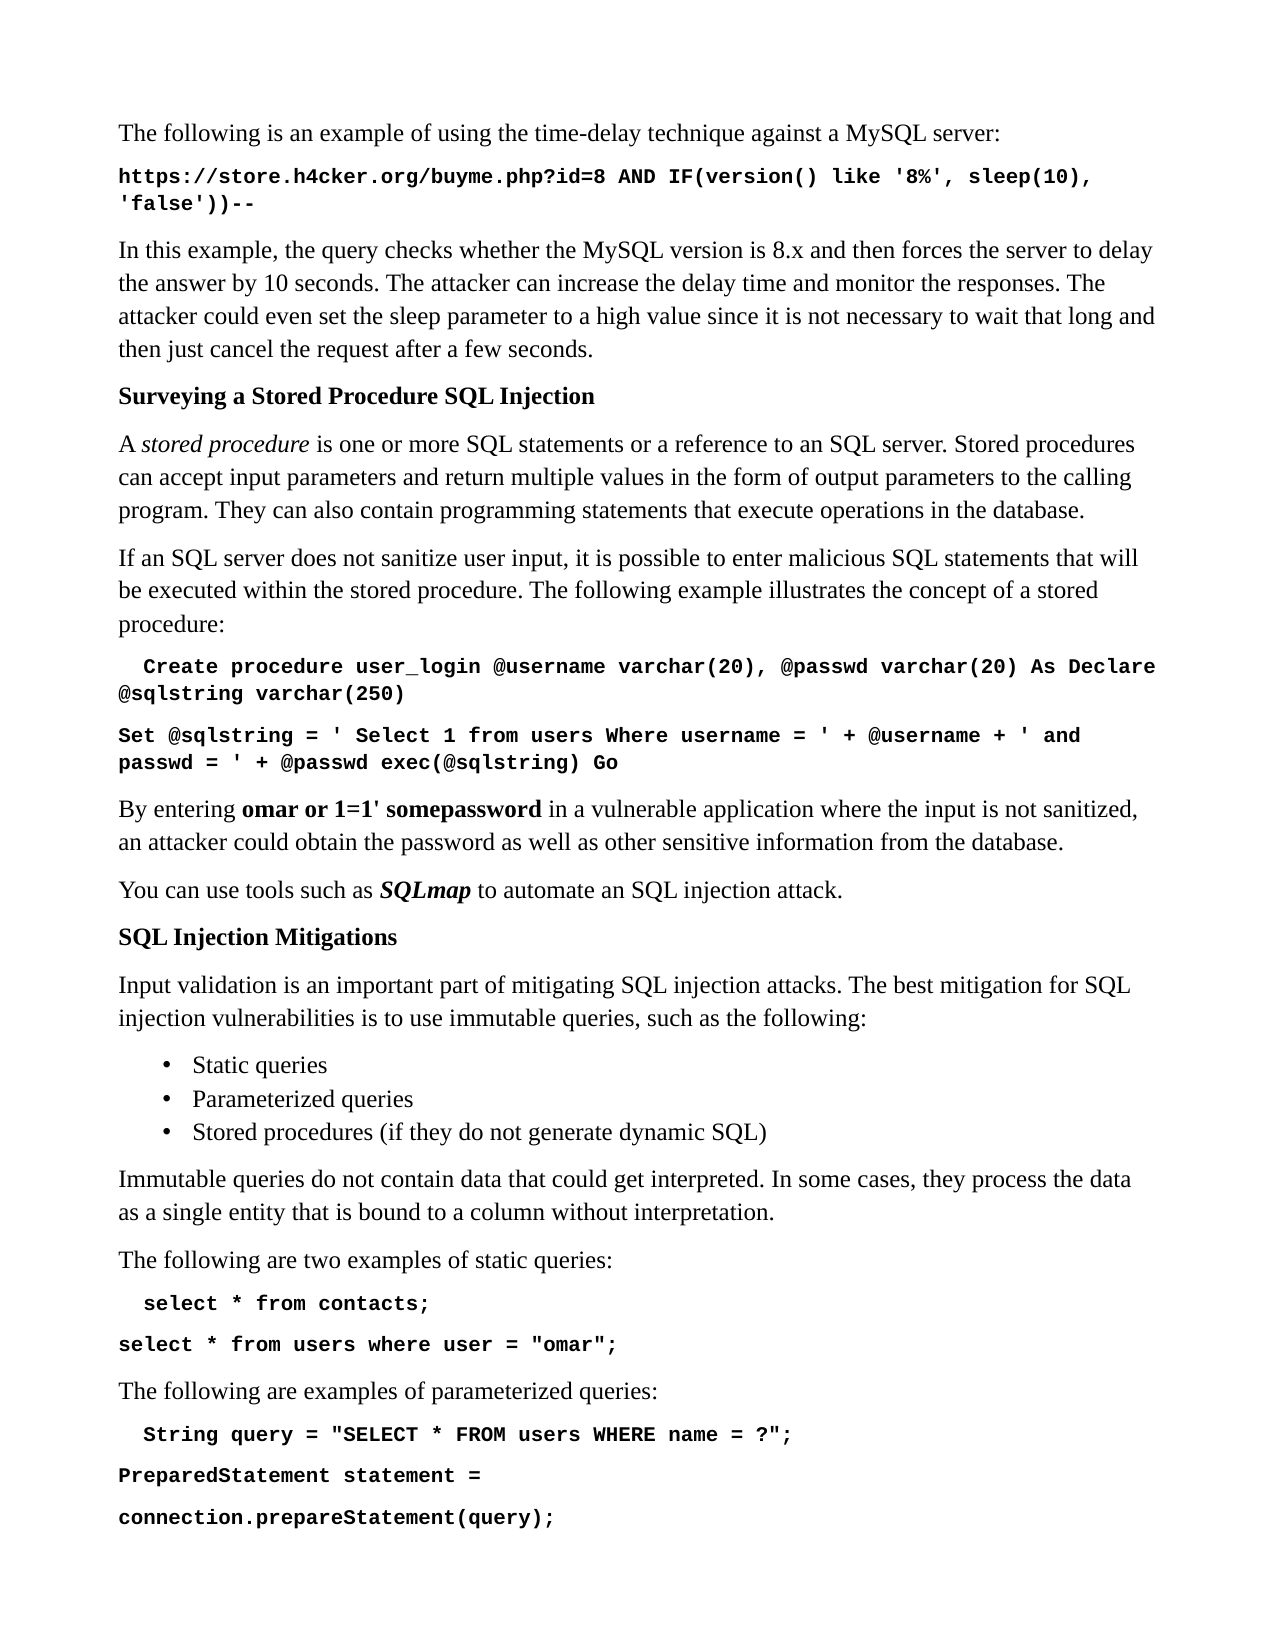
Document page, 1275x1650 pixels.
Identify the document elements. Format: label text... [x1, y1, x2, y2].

text https://store.h4cker.org/buyme.php?id=8 AND IF(version() like '8%', sleep(10), 'false'))-- [118, 166, 1157, 217]
text select * from contacts; [118, 1292, 1157, 1316]
text A stored procedure is one or more SQL statements or a reference to an SQL server. Stored procedures can accept input parameters and return multiple values in the form of output parameters to the calling program. They can also contain programming statements that execute operations in the database. [118, 429, 1157, 524]
text You can use tools such as SQLmap to automate an SQL injection attack. [118, 875, 1157, 903]
text Set @sqlstring = ' Select 1 from users Where username = ' + @username + ' and passwd = ' + @passwd exec(@sqlstring) Go [118, 725, 1157, 776]
text connection.prepareStatement(query); [118, 1507, 1157, 1531]
text In this example, the query checks whether the MySQL version is 8.x and then forces the server to delay the answer by 10 seconds. The attacker can increase the delay time and monitor the responses. The attacker could even set the sleep parameter to a high value since it is not necessary to wait that long and then just cancel the request after a few seconds. [118, 235, 1157, 362]
text Surveying a Stored Procedure SQL Injection [118, 381, 1157, 410]
list Parameterized queries [162, 1084, 1157, 1112]
text The following are examples of parameterized queries: [118, 1376, 1157, 1405]
text Input validation is an important part of mitigating SQL injection attacks. The best mitigation for SQL injection vulnerabilities is to use immutable queries, such as the following: [118, 970, 1157, 1032]
list Static queries [162, 1051, 1157, 1079]
text The following is an example of using the time-delay technique against a MySQL server: [118, 118, 1157, 147]
text String query = "SELECT * FROM users WHERE name = ?"; [118, 1424, 1157, 1447]
text If an SQL server does not sanitize user input, it is possible to enter malicious SQL statements that will be executed within the stored procedure. The following example illustrates the concept of a stored procedure: [118, 543, 1157, 637]
text Immutable queries do not contain data that could get interpreted. In some cases, they process the data as a single entity that is bound to a column without interpretation. [118, 1164, 1157, 1226]
list Stored procedures (if they do not generate dynamic SQL) [162, 1117, 1157, 1145]
text By entering omar or 1=1' somepassword in a vulnerable application where the input is not sanitized, an attacker could obtain the password as well as other sensitive information from the database. [118, 794, 1157, 856]
text select * from users where user = "omar"; [118, 1334, 1157, 1358]
text The following are two examples of static queries: [118, 1245, 1157, 1274]
text PreparedStatement statement = [118, 1465, 1157, 1489]
text SQL Injection Mitigations [118, 922, 1157, 951]
text Create procedure user_login @username varchar(20), @passwd varchar(20) As Declare @sqlstring varchar(250) [118, 656, 1157, 707]
